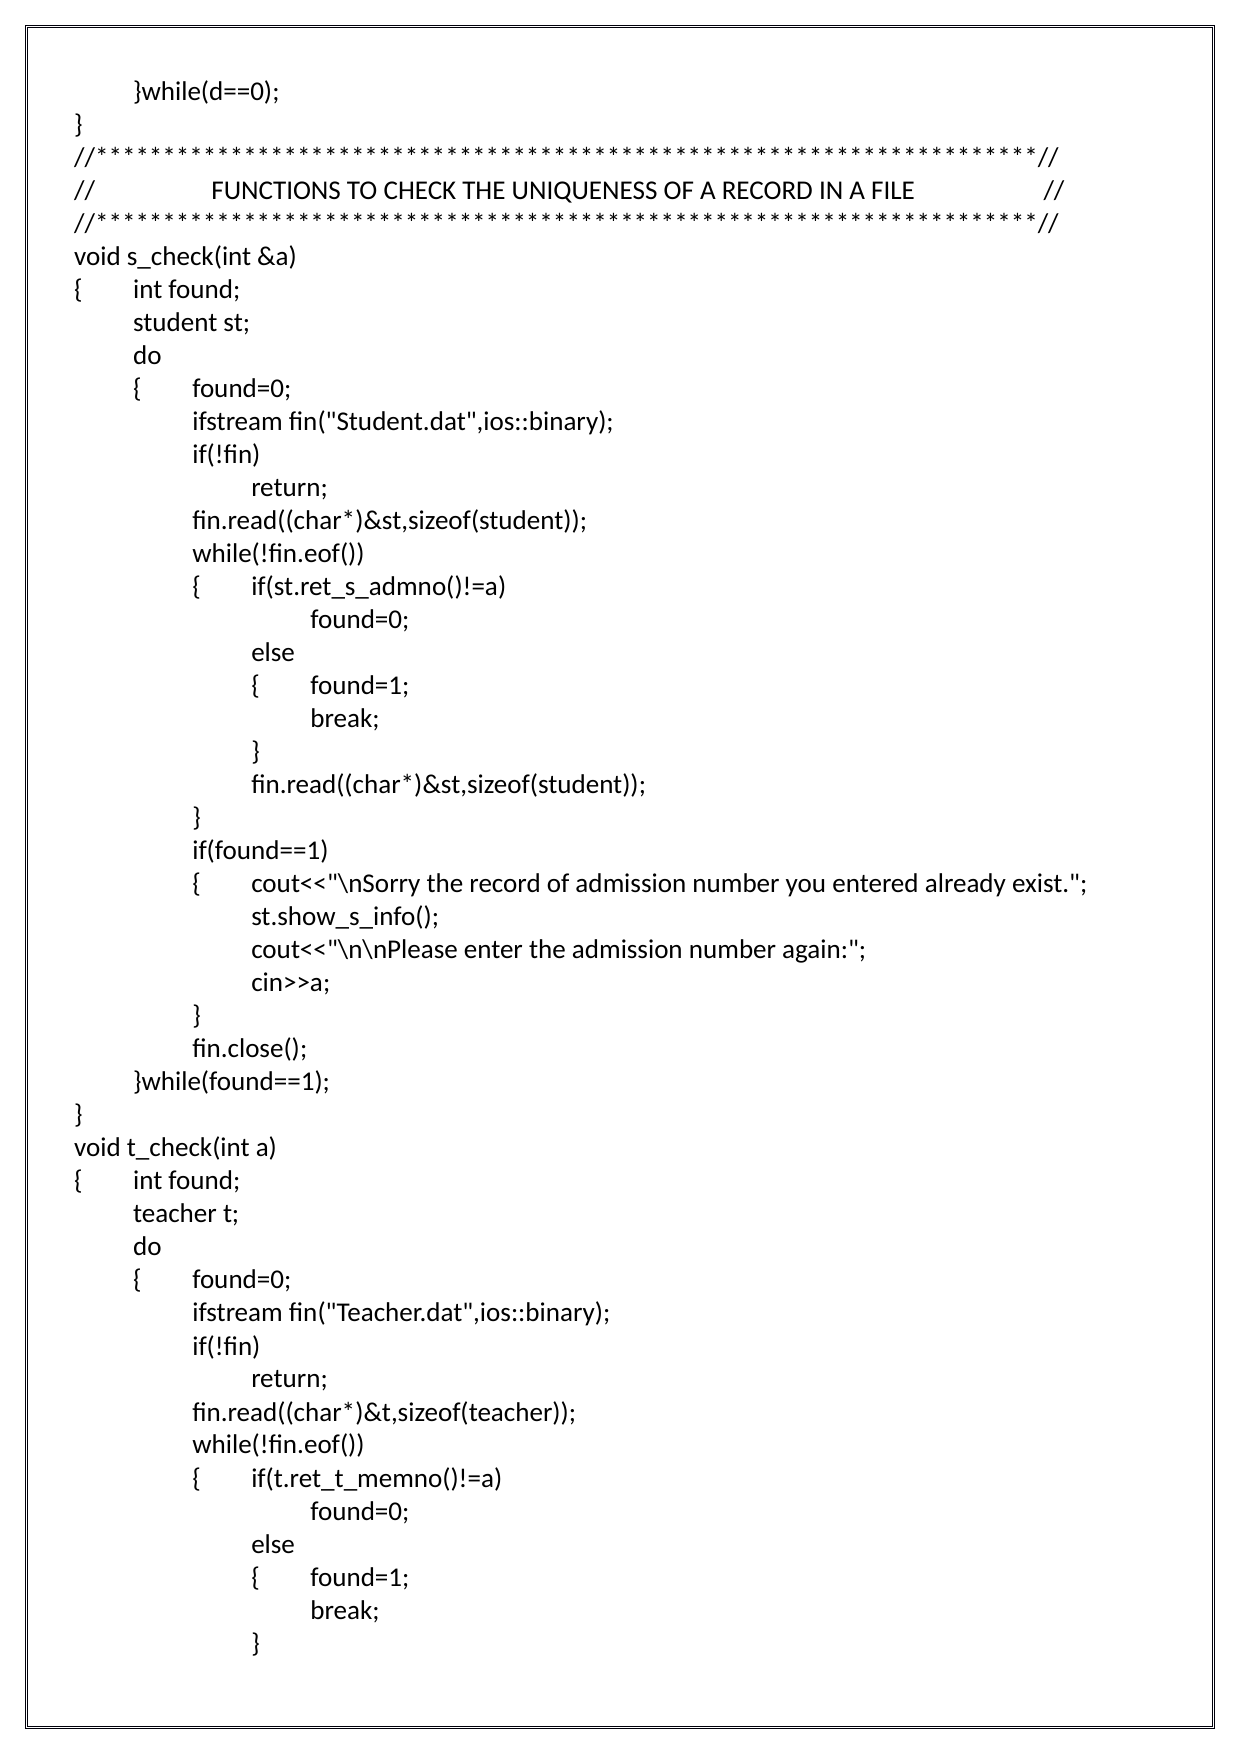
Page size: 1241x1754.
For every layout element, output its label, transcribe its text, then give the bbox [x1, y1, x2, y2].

text fin.read((char*)&st,sizeof(student)); [74, 503, 1181, 536]
text { int found; [74, 1163, 1181, 1197]
text }while(found==1); [74, 1064, 1181, 1097]
text { found=0; [74, 1263, 1181, 1296]
text while(!fin.eof()) [74, 536, 1181, 569]
text ifstream fin("Student.dat",ios::binary); [74, 404, 1181, 437]
text return; [74, 470, 1181, 503]
text { int found; [74, 272, 1181, 305]
text if(!fin) [74, 437, 1181, 470]
text do [74, 338, 1181, 371]
text } [74, 998, 1181, 1031]
text found=0; [74, 1494, 1181, 1527]
text cout<<"\n\nPlease enter the admission number again:"; [74, 932, 1181, 965]
text while(!fin.eof()) [74, 1428, 1181, 1461]
text ifstream fin("Teacher.dat",ios::binary); [74, 1296, 1181, 1329]
text { cout<<"\nSorry the record of admission number you entered already exist."; [74, 866, 1181, 899]
text } [74, 734, 1181, 767]
text if(found==1) [74, 833, 1181, 866]
text teacher t; [74, 1197, 1181, 1229]
text fin.read((char*)&st,sizeof(student)); [74, 767, 1181, 800]
text { found=1; [74, 668, 1181, 701]
text } [74, 1097, 1181, 1131]
text found=0; [74, 602, 1181, 635]
text //**********************************************************************// [74, 206, 1181, 239]
text } [74, 800, 1181, 833]
text //**********************************************************************// [74, 140, 1181, 173]
text student st; [74, 305, 1181, 338]
text break; [74, 1593, 1181, 1626]
text { if(st.ret_s_admno()!=a) [74, 569, 1181, 602]
text } [74, 1626, 1181, 1659]
text if(!fin) [74, 1329, 1181, 1362]
text { found=0; [74, 371, 1181, 404]
text { found=1; [74, 1560, 1181, 1593]
text void s_check(int &a) [74, 239, 1181, 272]
text st.show_s_info(); [74, 899, 1181, 932]
text }while(d==0); [74, 74, 1181, 107]
text do [74, 1229, 1181, 1263]
text break; [74, 701, 1181, 734]
text fin.read((char*)&t,sizeof(teacher)); [74, 1395, 1181, 1428]
text } [74, 107, 1181, 140]
text // FUNCTIONS TO CHECK THE UNIQUENESS OF A RECORD IN A FILE // [74, 173, 1181, 206]
text return; [74, 1362, 1181, 1395]
text void t_check(int a) [74, 1131, 1181, 1163]
text else [74, 635, 1181, 668]
text fin.close(); [74, 1031, 1181, 1064]
text else [74, 1527, 1181, 1560]
text cin>>a; [74, 965, 1181, 998]
text { if(t.ret_t_memno()!=a) [74, 1461, 1181, 1494]
